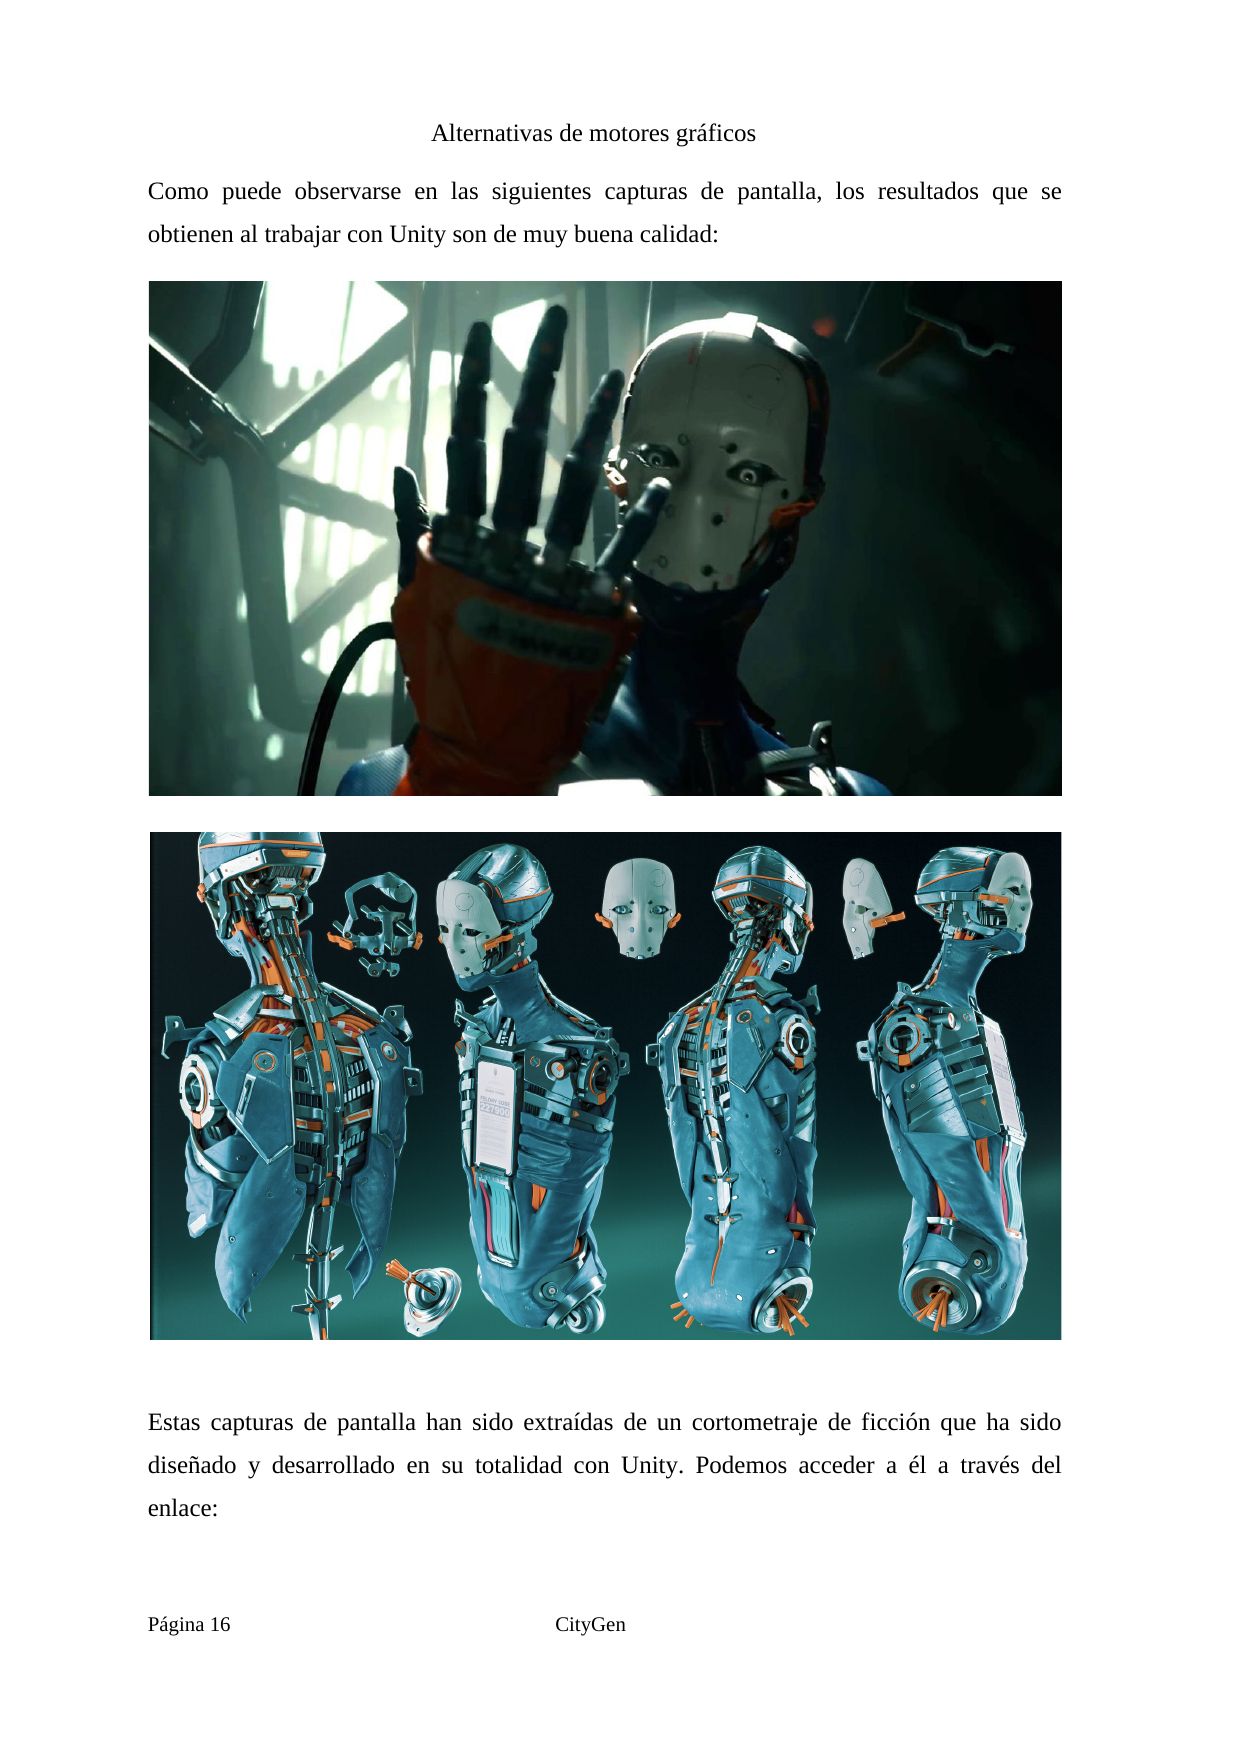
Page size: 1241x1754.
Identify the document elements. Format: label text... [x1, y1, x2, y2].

text Estas capturas de pantalla han sido extraídas de un cortometraje de ficción que ha sido diseñado y desarrollado en su totalidad con Unity. Podemos acceder a él a través del enlace: [148, 1407, 1063, 1522]
picture [150, 832, 1062, 1340]
text Como puede observarse en las siguientes capturas de pantalla, los resultados que se obtienen al trabajar con Unity son de muy buena calidad: [148, 176, 1063, 248]
picture [148, 281, 1062, 796]
